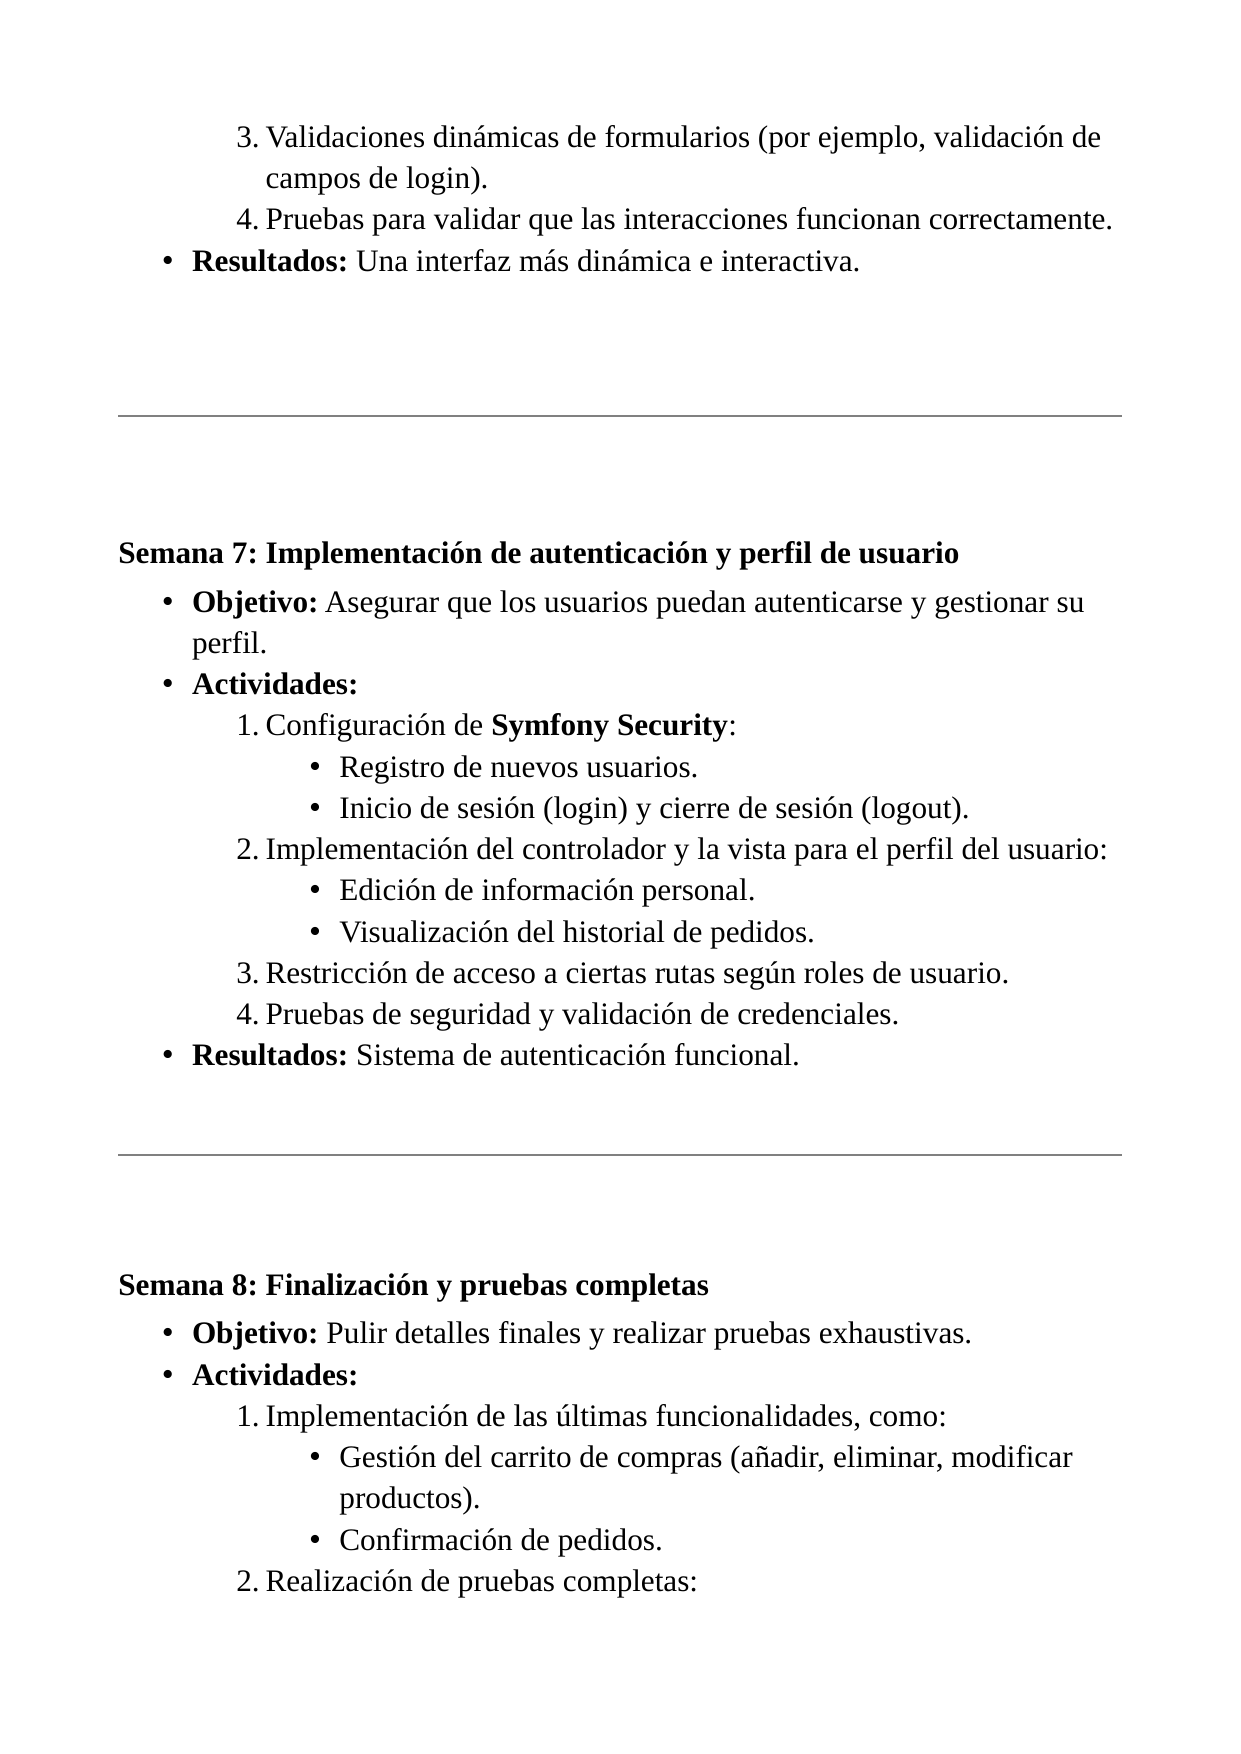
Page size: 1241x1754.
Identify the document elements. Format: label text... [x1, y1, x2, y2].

list Objetivo: Asegurar que los usuarios puedan autenticarse y gestionar su perfil. [162, 583, 1122, 660]
list Resultados: Una interfaz más dinámica e interactiva. [162, 242, 1122, 278]
list Validaciones dinámicas de formularios (por ejemplo, validación de campos de login). [236, 118, 1122, 195]
subtitle Semana 7: Implementación de autenticación y perfil de usuario [118, 534, 1122, 570]
list Pruebas para validar que las interacciones funcionan correctamente. [236, 201, 1122, 237]
subtitle Semana 8: Finalización y pruebas completas [118, 1266, 1122, 1302]
list Actividades: [162, 665, 1122, 701]
list Implementación del controlador y la vista para el perfil del usuario: [236, 830, 1122, 866]
list Edición de información personal. [309, 872, 1122, 907]
list Objetivo: Pulir detalles finales y realizar pruebas exhaustivas. [162, 1314, 1122, 1350]
list Resultados: Sistema de autenticación funcional. [162, 1037, 1122, 1072]
list Visualización del historial de pedidos. [309, 913, 1122, 949]
list Configuración de Symfony Security: [236, 707, 1122, 742]
list Pruebas de seguridad y validación de credenciales. [236, 995, 1122, 1031]
list Realización de pruebas completas: [236, 1562, 1122, 1598]
list Confirmación de pedidos. [309, 1521, 1122, 1557]
list Registro de nuevos usuarios. [309, 748, 1122, 784]
list Actividades: [162, 1356, 1122, 1392]
list Restricción de acceso a ciertas rutas según roles de usuario. [236, 954, 1122, 990]
list Implementación de las últimas funcionalidades, como: [236, 1397, 1122, 1433]
list Gestión del carrito de compras (añadir, eliminar, modificar productos). [309, 1438, 1122, 1515]
list Inicio de sesión (login) y cierre de sesión (logout). [309, 789, 1122, 825]
